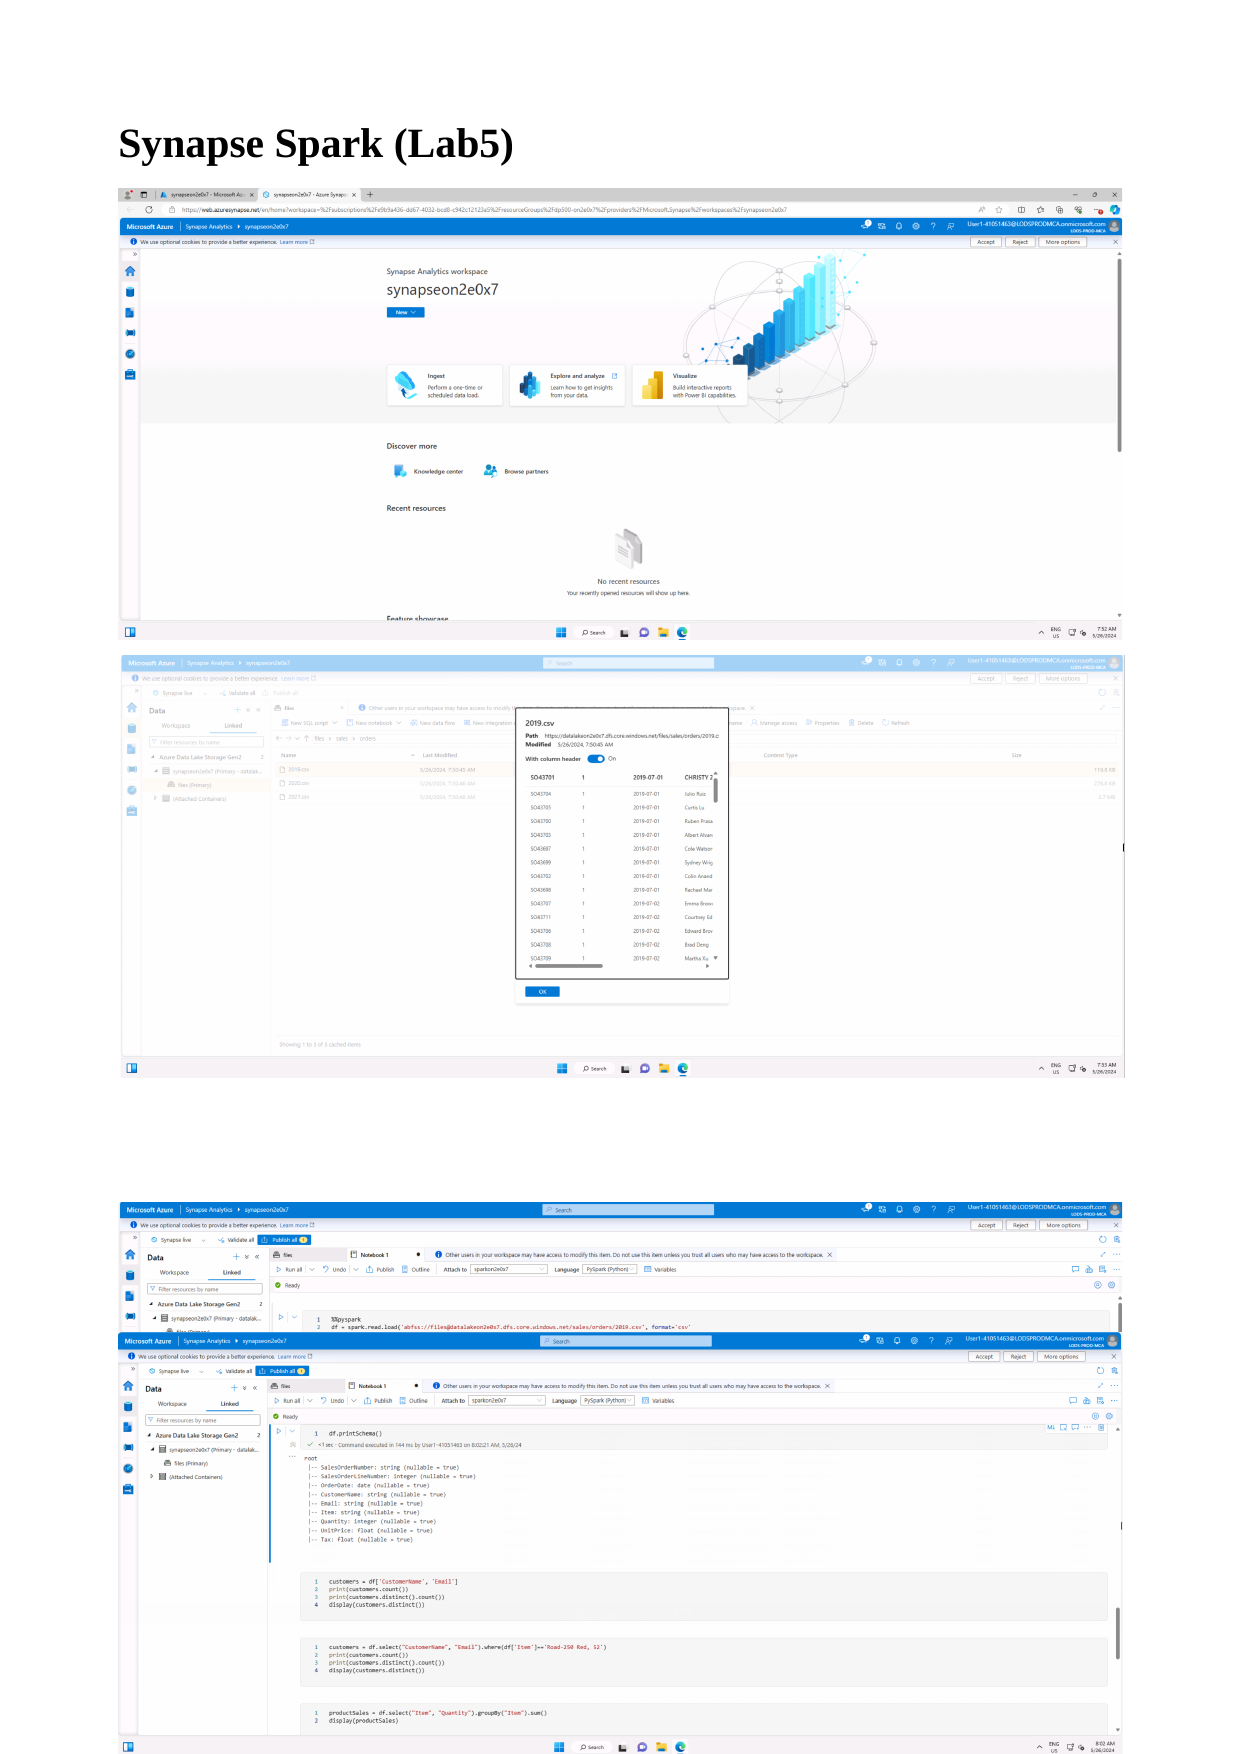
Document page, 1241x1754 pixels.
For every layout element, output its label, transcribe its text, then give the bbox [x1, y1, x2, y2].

picture [120, 655, 1125, 1078]
picture [118, 1202, 1123, 1754]
picture [118, 188, 1123, 640]
text Synapse Spark (Lab5) [118, 118, 1122, 166]
